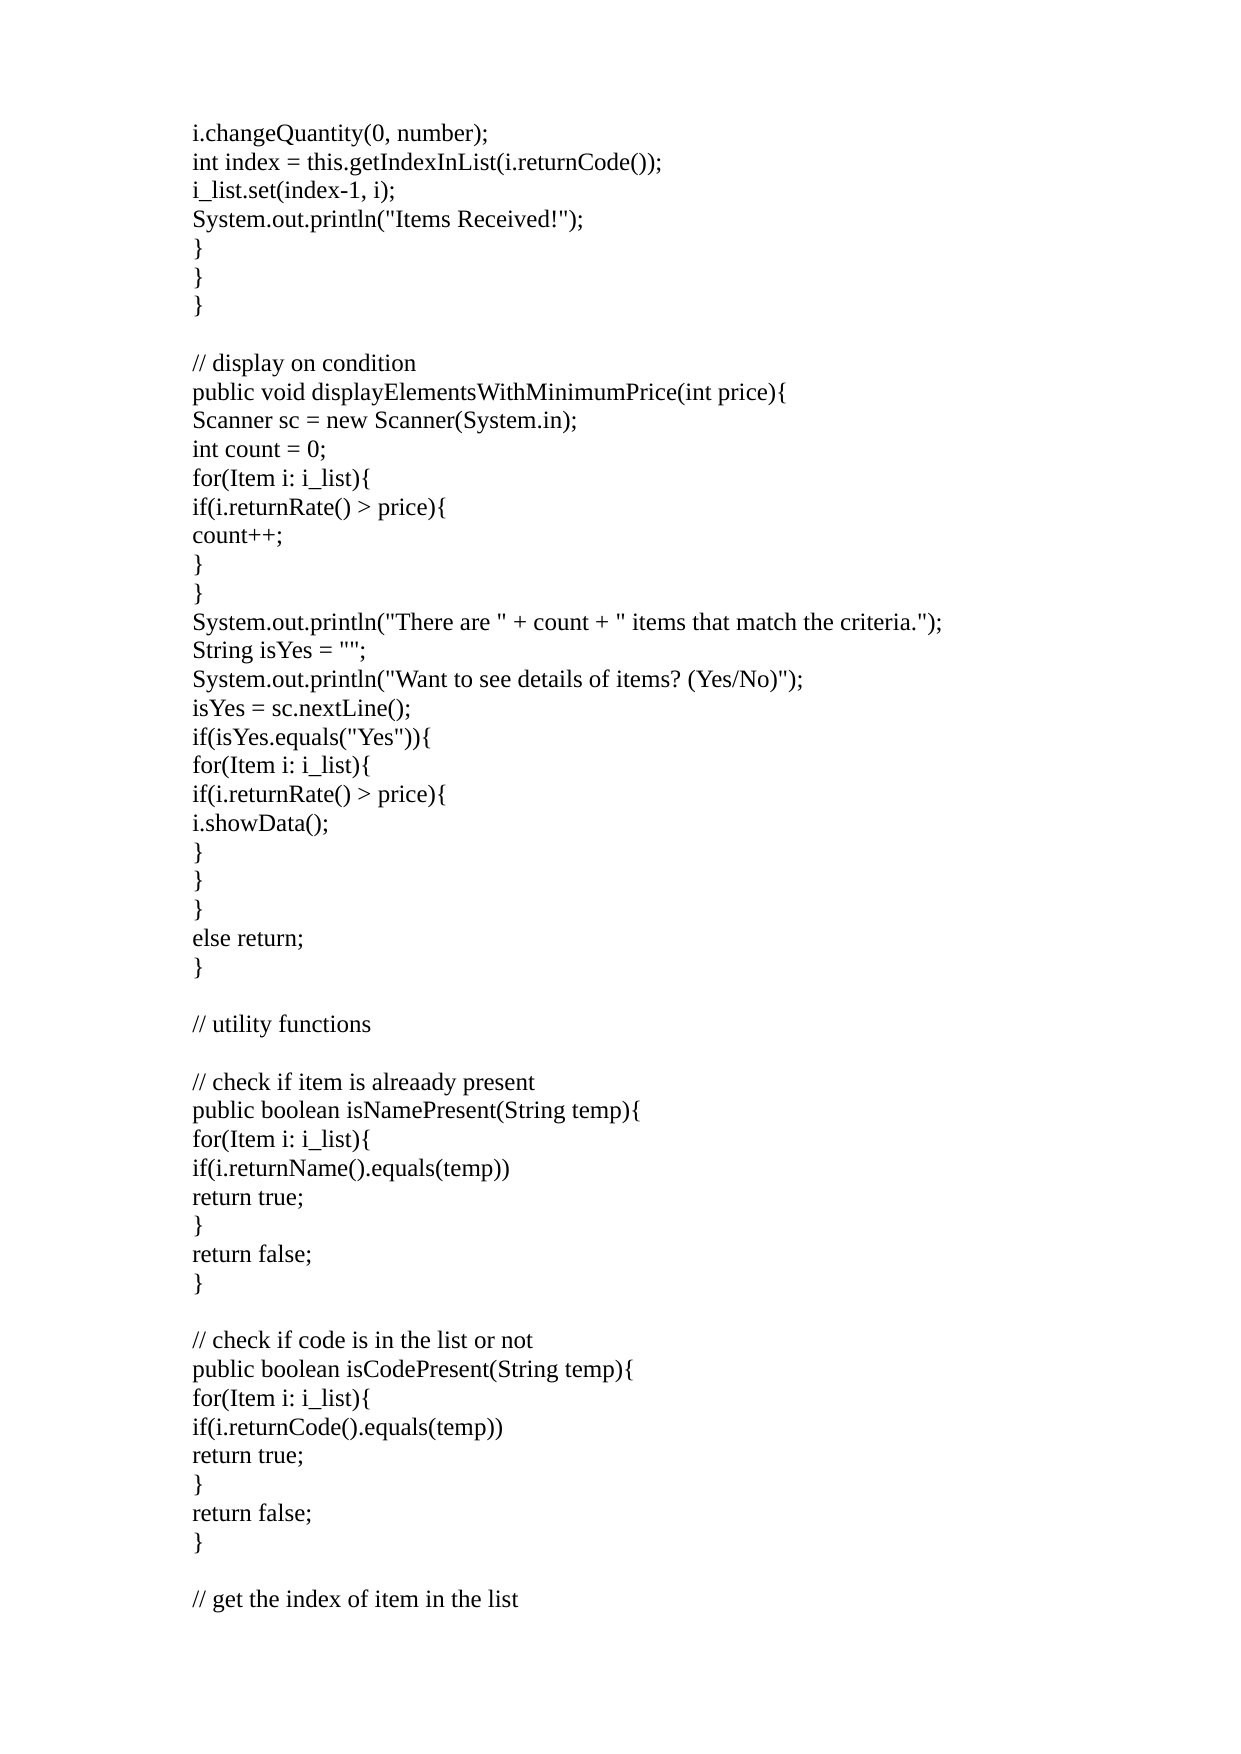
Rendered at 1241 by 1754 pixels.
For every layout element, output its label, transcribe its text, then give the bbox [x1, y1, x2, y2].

text i.changeQuantity(0, number); [118, 118, 1122, 147]
text // check if item is alreaady present [118, 1067, 1122, 1096]
text } [118, 291, 1122, 319]
text if(i.returnName().equals(temp)) [118, 1153, 1122, 1182]
text } [118, 233, 1122, 262]
text if(isYes.equals("Yes")){ [118, 722, 1122, 751]
text // get the index of item in the list [118, 1584, 1122, 1613]
text } [118, 1268, 1122, 1297]
text System.out.println("Items Received!"); [118, 204, 1122, 233]
text // utility functions [118, 1009, 1122, 1038]
text // check if code is in the list or not [118, 1326, 1122, 1354]
text if(i.returnCode().equals(temp)) [118, 1412, 1122, 1441]
text } [118, 262, 1122, 291]
text return true; [118, 1441, 1122, 1469]
text for(Item i: i_list){ [118, 1383, 1122, 1412]
text Scanner sc = new Scanner(System.in); [118, 406, 1122, 434]
text } [118, 578, 1122, 607]
text } [118, 952, 1122, 981]
text return true; [118, 1182, 1122, 1211]
text } [118, 1527, 1122, 1556]
text return false; [118, 1498, 1122, 1527]
text for(Item i: i_list){ [118, 751, 1122, 779]
text System.out.println("There are " + count + " items that match the criteria."); [118, 607, 1122, 636]
text } [118, 1469, 1122, 1498]
text } [118, 866, 1122, 894]
text for(Item i: i_list){ [118, 1124, 1122, 1153]
text // display on condition [118, 348, 1122, 377]
text System.out.println("Want to see details of items? (Yes/No)"); [118, 664, 1122, 693]
text String isYes = ""; [118, 636, 1122, 664]
text } [118, 837, 1122, 866]
text public boolean isNamePresent(String temp){ [118, 1096, 1122, 1124]
text } [118, 1211, 1122, 1239]
text } [118, 549, 1122, 578]
text else return; [118, 923, 1122, 952]
text public void displayElementsWithMinimumPrice(int price){ [118, 377, 1122, 406]
text i_list.set(index-1, i); [118, 176, 1122, 204]
text return false; [118, 1239, 1122, 1268]
text for(Item i: i_list){ [118, 463, 1122, 492]
text isYes = sc.nextLine(); [118, 693, 1122, 722]
text public boolean isCodePresent(String temp){ [118, 1354, 1122, 1383]
text int count = 0; [118, 434, 1122, 463]
text i.showData(); [118, 808, 1122, 837]
text if(i.returnRate() > price){ [118, 779, 1122, 808]
text count++; [118, 521, 1122, 549]
text if(i.returnRate() > price){ [118, 492, 1122, 521]
text } [118, 894, 1122, 923]
text int index = this.getIndexInList(i.returnCode()); [118, 147, 1122, 176]
